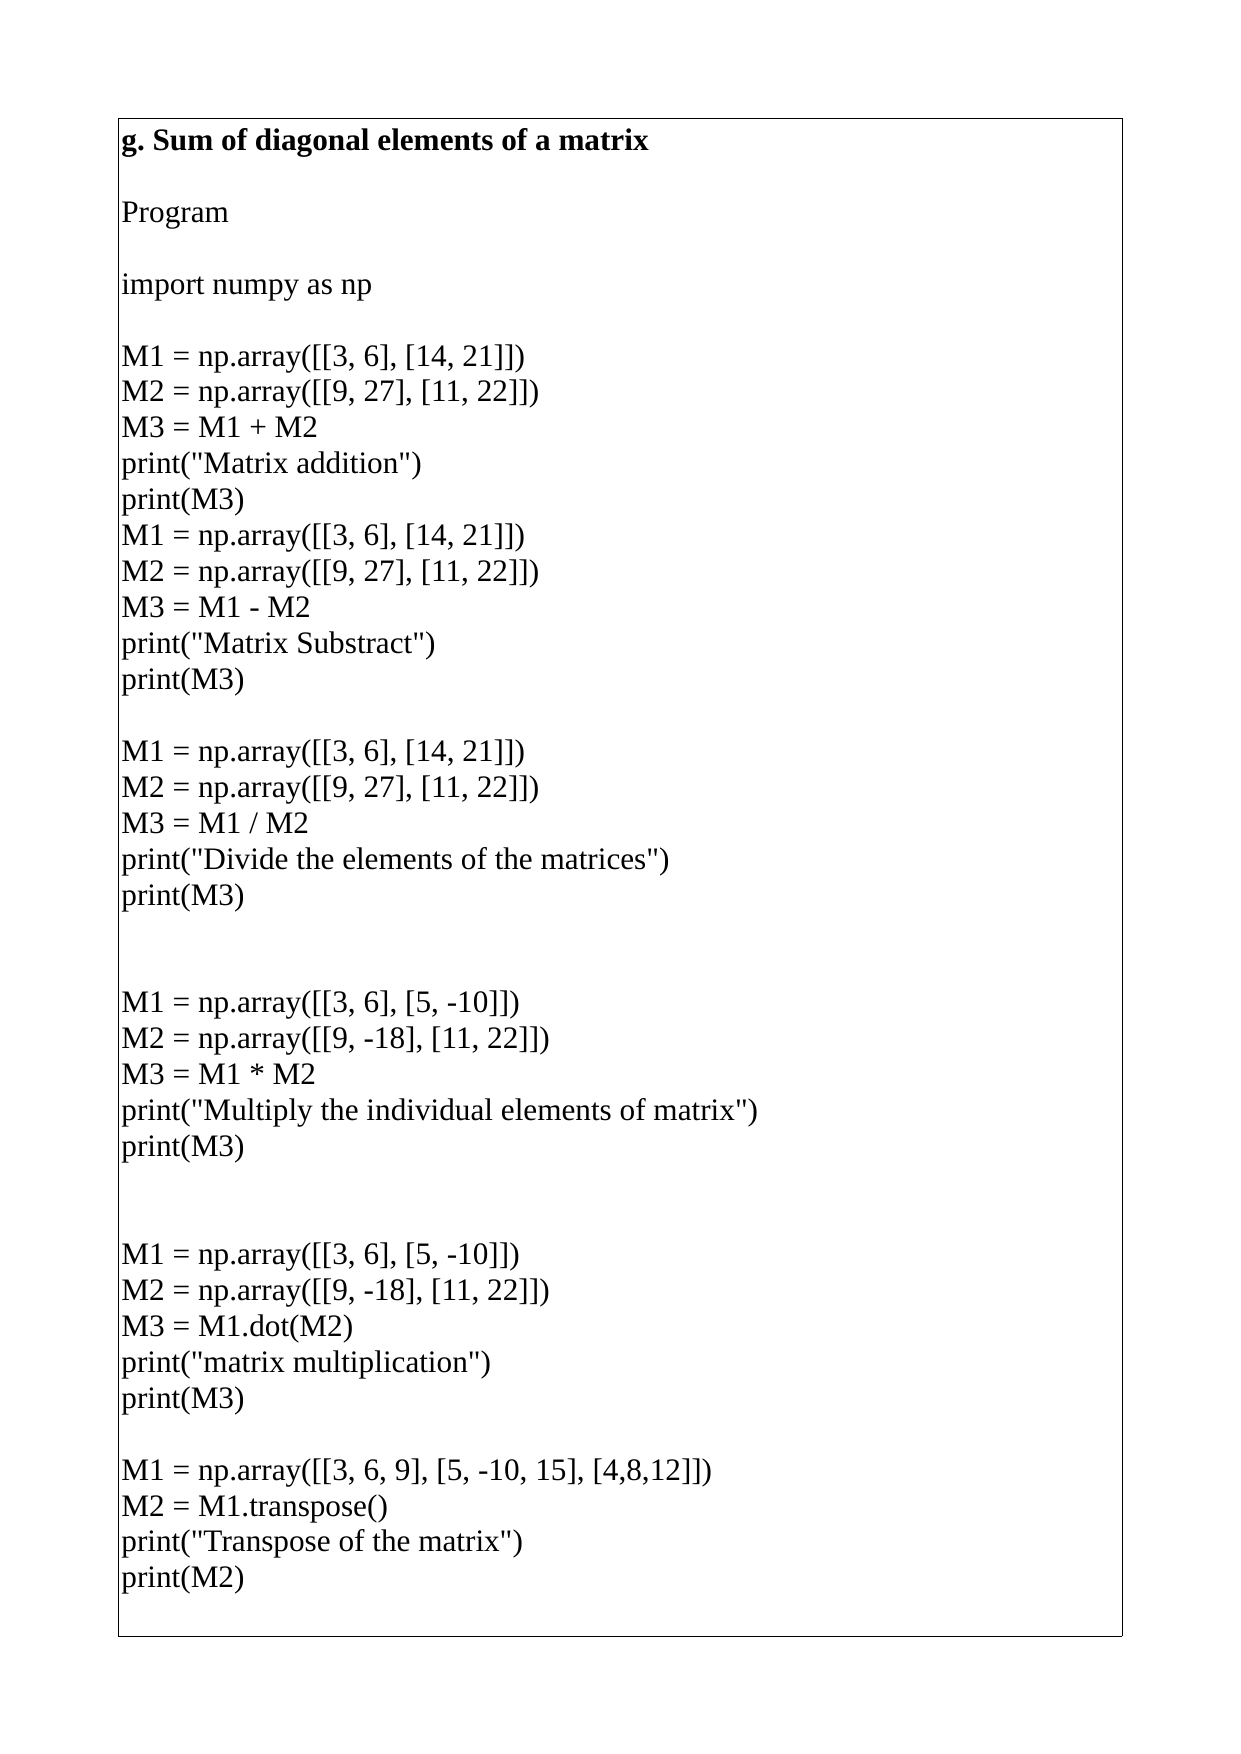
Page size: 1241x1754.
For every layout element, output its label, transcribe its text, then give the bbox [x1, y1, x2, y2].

text print("matrix multiplication") [121, 1343, 1119, 1379]
text M2 = np.array([[9, -18], [11, 22]]) [121, 1019, 1119, 1056]
text M1 = np.array([[3, 6], [14, 21]]) [121, 732, 1119, 768]
text M3 = M1 / M2 [121, 804, 1119, 840]
text M1 = np.array([[3, 6], [14, 21]]) [121, 516, 1119, 552]
text print("Transpose of the matrix") [121, 1523, 1119, 1559]
text M3 = M1 - M2 [121, 588, 1119, 624]
text print("Matrix addition") [121, 444, 1119, 481]
text print(M3) [121, 1379, 1119, 1415]
text Program [121, 193, 1119, 229]
text M2 = np.array([[9, 27], [11, 22]]) [121, 373, 1119, 409]
text import numpy as np [121, 265, 1119, 301]
text M1 = np.array([[3, 6], [5, -10]]) [121, 1235, 1119, 1271]
text M1 = np.array([[3, 6], [14, 21]]) [121, 337, 1119, 373]
text M2 = np.array([[9, 27], [11, 22]]) [121, 768, 1119, 804]
text M2 = M1.transpose() [121, 1487, 1119, 1523]
text M3 = M1 * M2 [121, 1056, 1119, 1091]
text M1 = np.array([[3, 6, 9], [5, -10, 15], [4,8,12]]) [121, 1451, 1119, 1487]
text print(M3) [121, 1127, 1119, 1163]
text g. Sum of diagonal elements of a matrix [121, 121, 1119, 157]
text print(M3) [121, 876, 1119, 912]
text M1 = np.array([[3, 6], [5, -10]]) [121, 984, 1119, 1019]
text print(M2) [121, 1559, 1119, 1594]
text print("Matrix Substract") [121, 624, 1119, 660]
text print(M3) [121, 481, 1119, 516]
text M2 = np.array([[9, 27], [11, 22]]) [121, 552, 1119, 588]
text print("Divide the elements of the matrices") [121, 840, 1119, 876]
text M2 = np.array([[9, -18], [11, 22]]) [121, 1271, 1119, 1307]
text print(M3) [121, 660, 1119, 696]
text M3 = M1 + M2 [121, 409, 1119, 444]
text M3 = M1.dot(M2) [121, 1307, 1119, 1343]
text print("Multiply the individual elements of matrix") [121, 1091, 1119, 1127]
